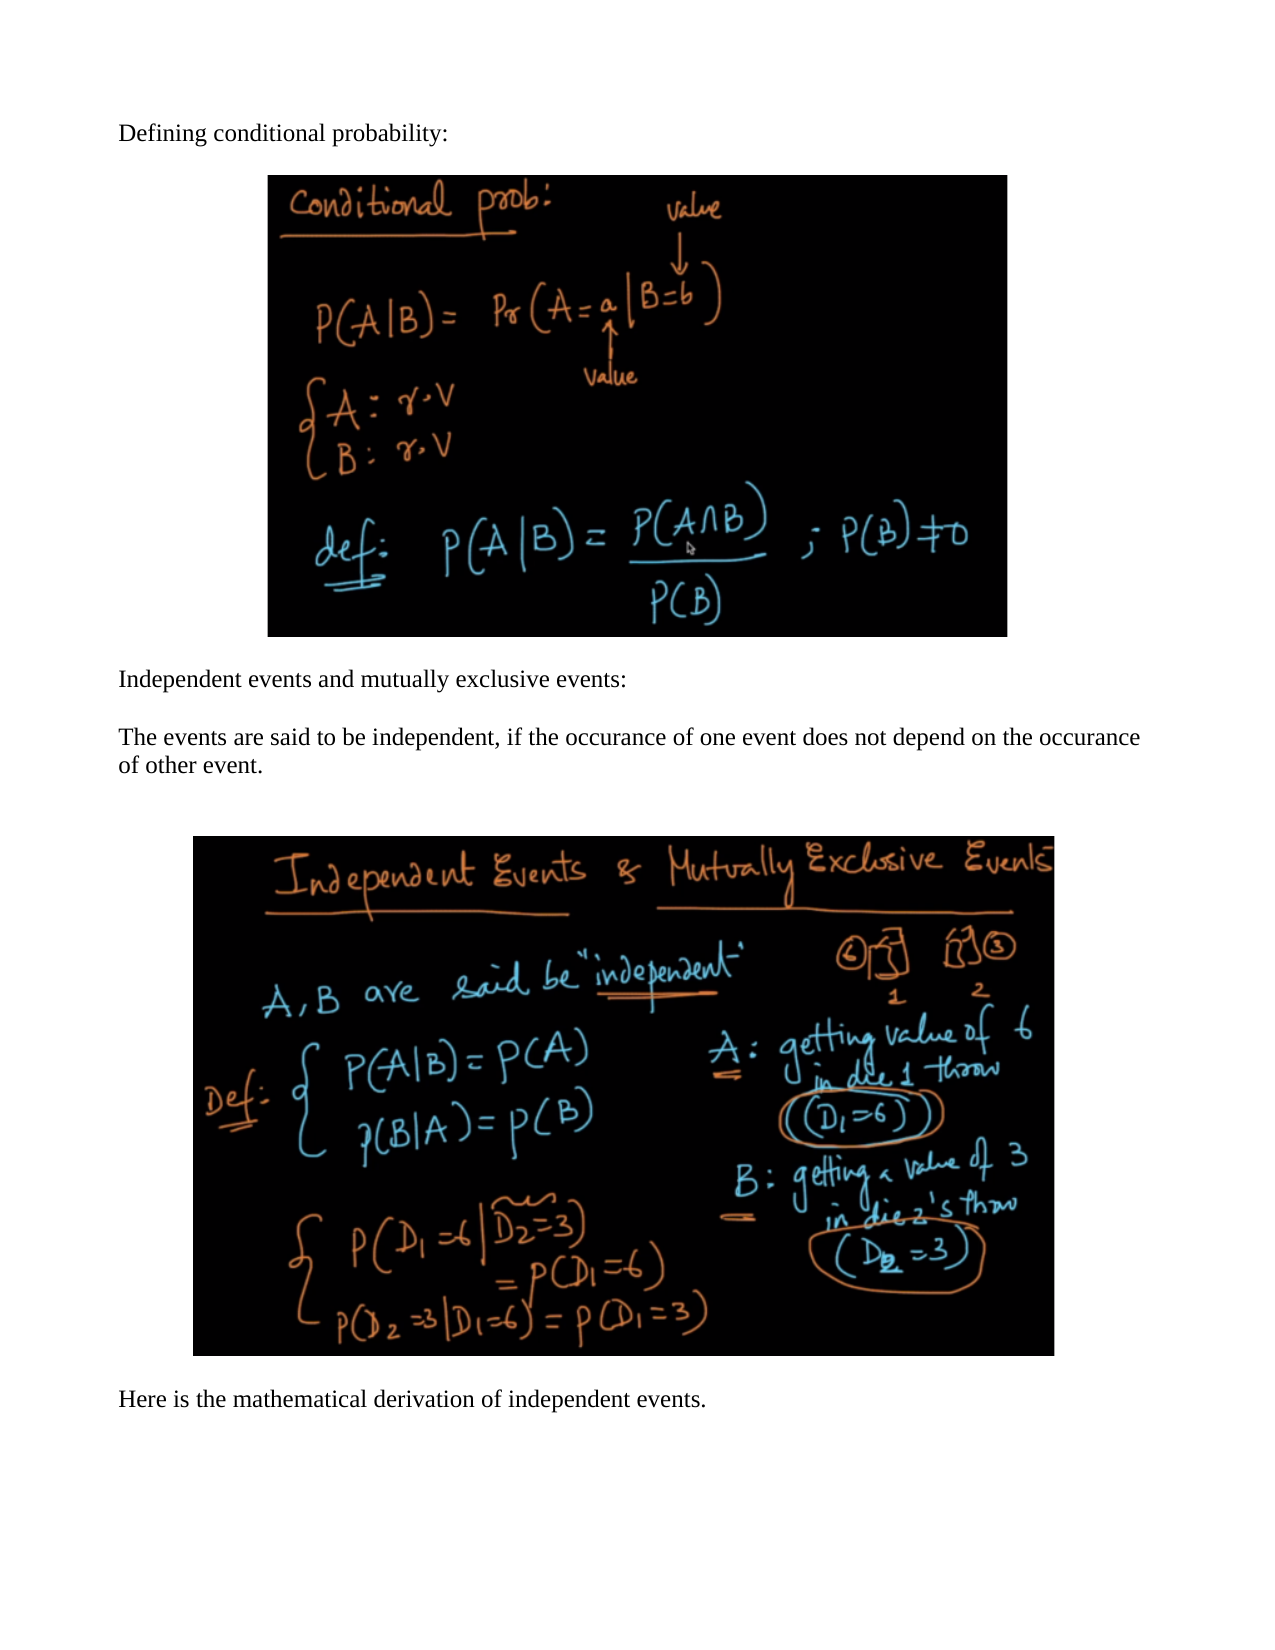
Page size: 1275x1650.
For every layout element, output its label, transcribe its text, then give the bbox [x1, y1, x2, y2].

text Independent events and mutually exclusive events: [118, 664, 1157, 693]
text Here is the mathematical derivation of independent events. [118, 1384, 1157, 1413]
text Defining conditional probability: [118, 118, 1157, 147]
picture [193, 836, 1055, 1356]
text The events are said to be independent, if the occurance of one event does not depend on the occurance of other event. [118, 722, 1157, 779]
picture [267, 175, 1008, 637]
